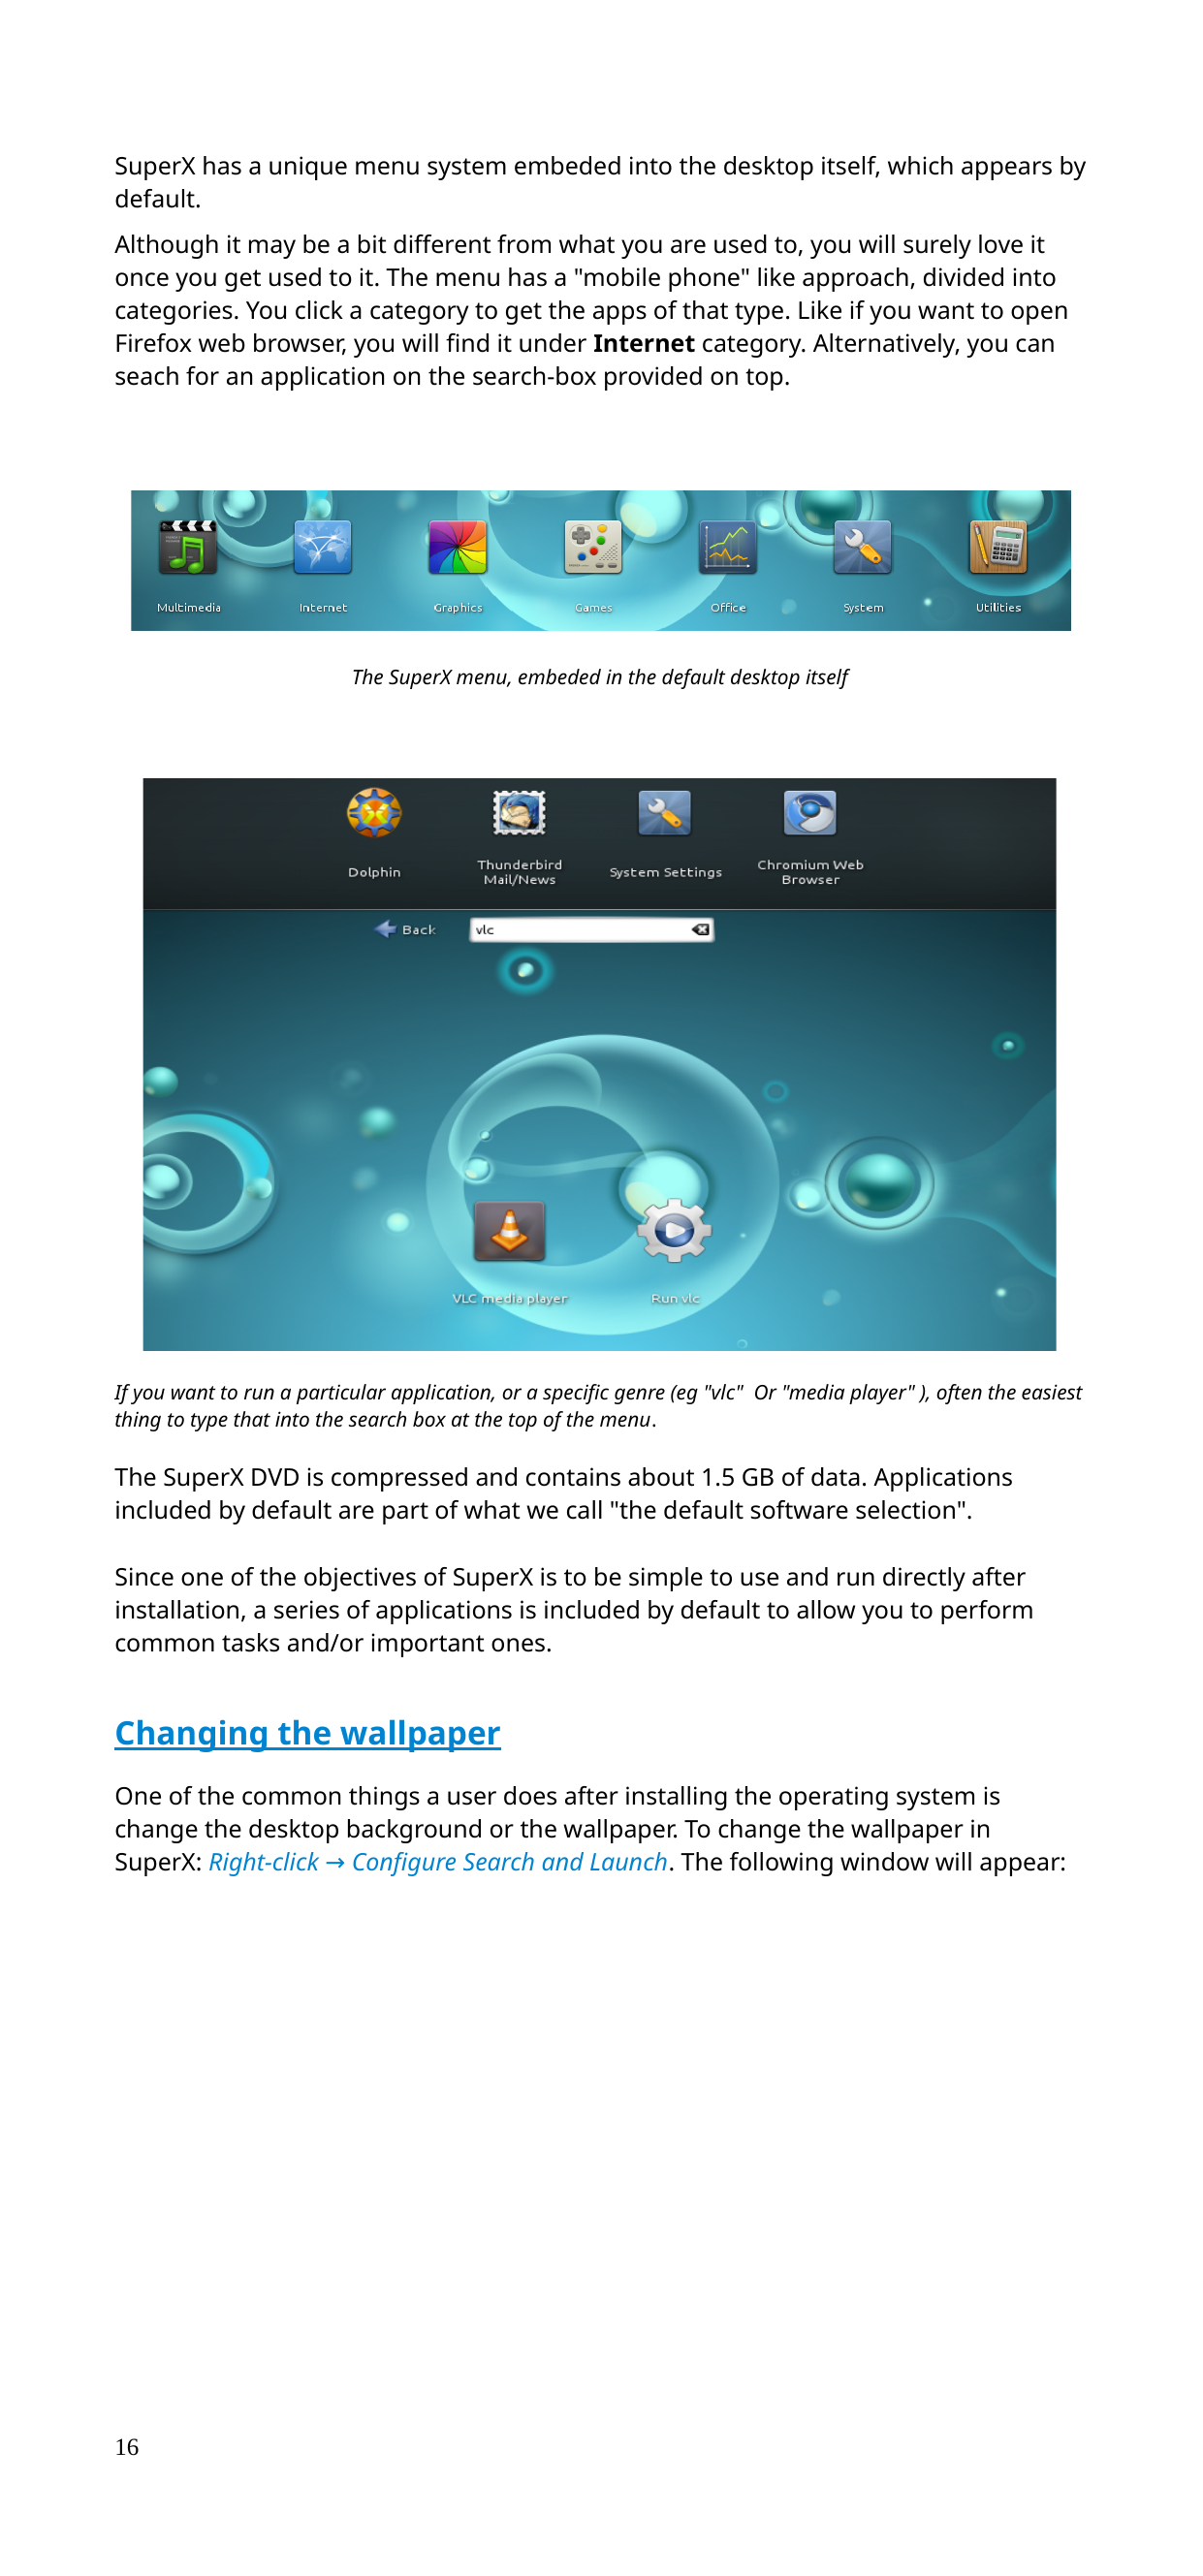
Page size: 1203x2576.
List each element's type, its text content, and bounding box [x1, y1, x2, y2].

text If you want to run a particular application, or a specific genre (eg "vlc" Or "media player" ), often the easiest thing to type that into the search box at the top of the menu. [114, 1378, 1088, 1433]
picture [131, 490, 1071, 631]
text Changing the wallpaper [114, 1711, 1088, 1755]
text Although it may be a bit different from what you are used to, you will surely love it once you get used to it. The menu has a "mobile phone" like approach, divided into categories. You click a category to get the apps of that type. Like if you want to open Firefox web browser, you will find it under Internet category. Alternatively, you can seach for an application on the search-box provided on top. [114, 227, 1088, 392]
picture [142, 778, 1057, 1351]
text The SuperX menu, embeded in the default desktop itself [114, 663, 1088, 691]
text Since one of the objectives of SuperX is to be simple to use and run directly after installation, a series of applications is included by default to allow you to perform common tasks and/or important ones. [114, 1559, 1088, 1658]
text SuperX has a unique menu system embeded into the desktop itself, which appears by default. [114, 148, 1088, 215]
text The SuperX DVD is compressed and contains about 1.5 GB of data. Applications included by default are part of what we call "the default software selection". [114, 1461, 1088, 1526]
text One of the common things a user does after installing the operating system is change the desktop background or the wallpaper. To change the wallpaper in SuperX: Right-click → Configure Search and Launch. The following window will appear: [114, 1779, 1088, 1878]
